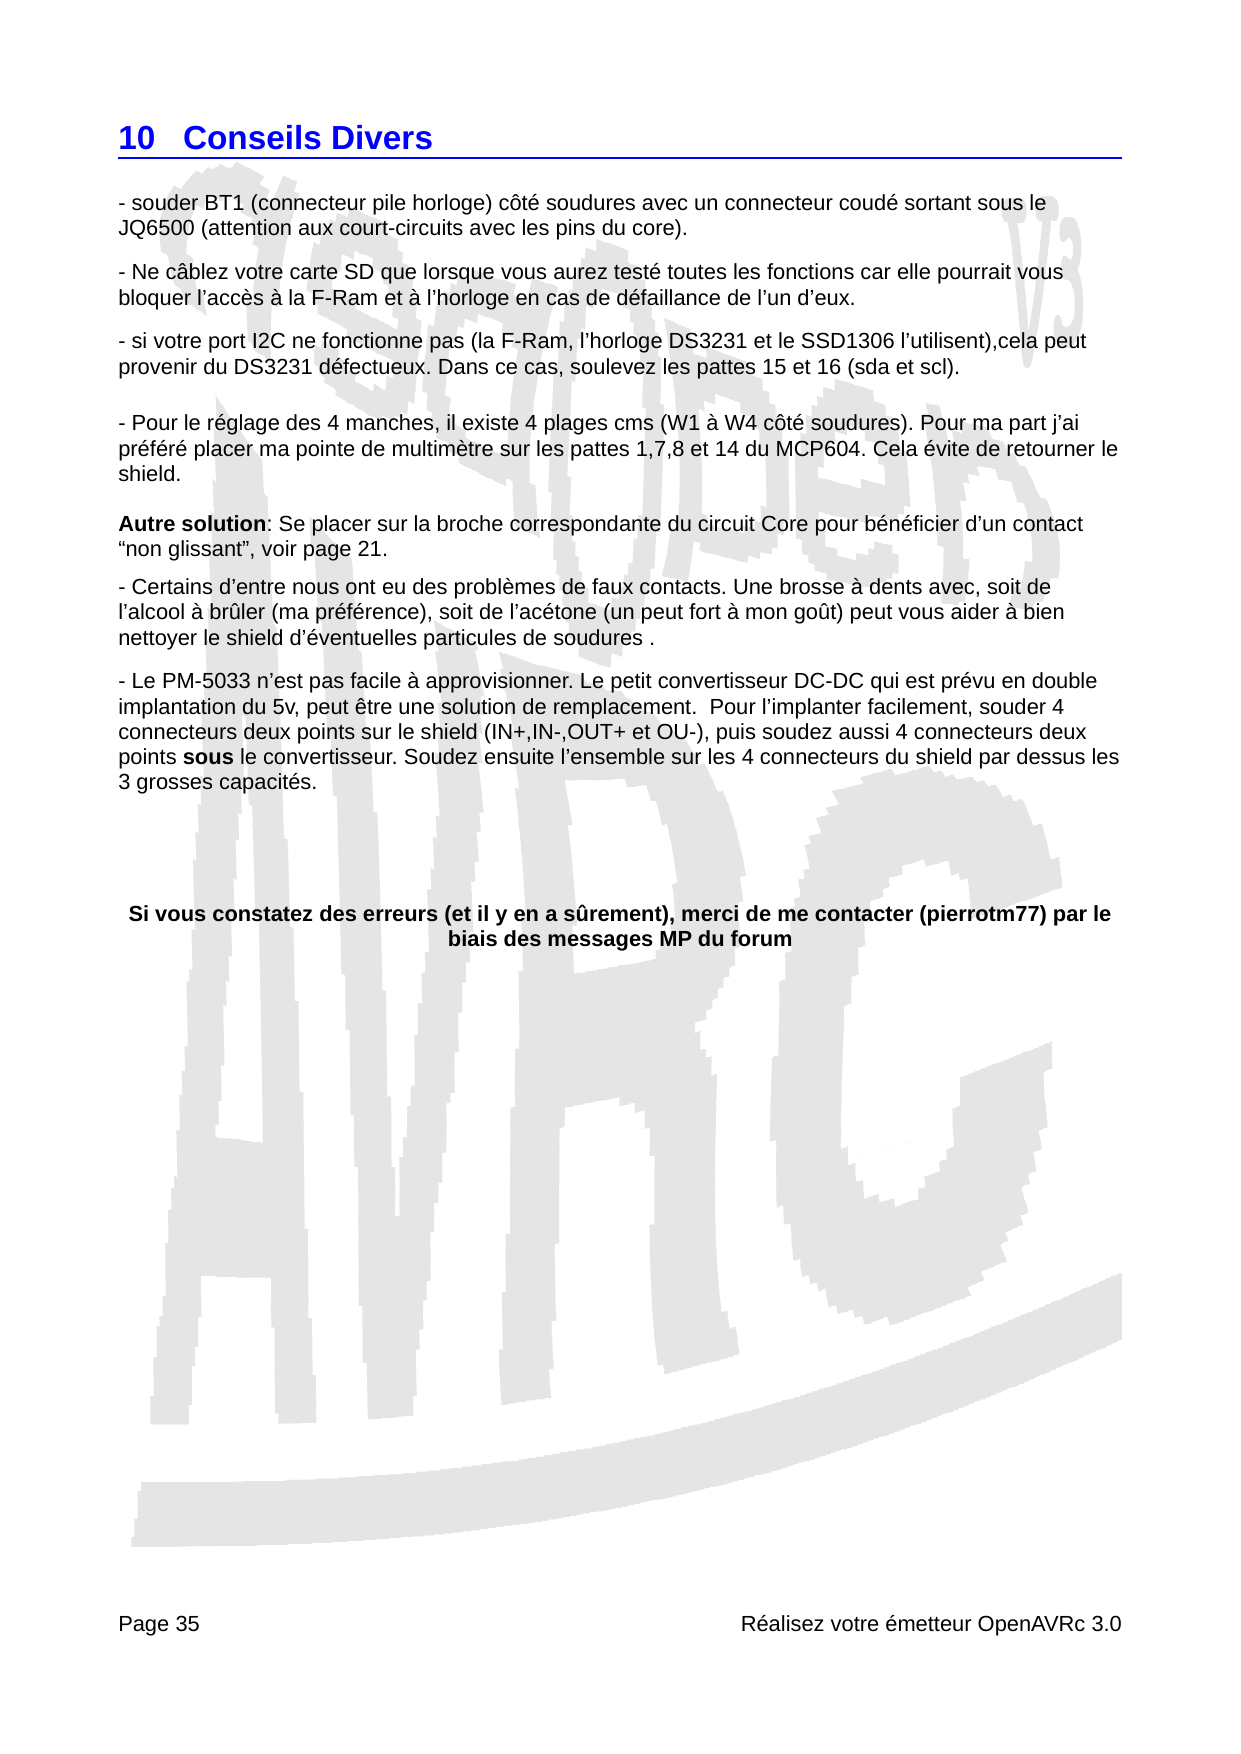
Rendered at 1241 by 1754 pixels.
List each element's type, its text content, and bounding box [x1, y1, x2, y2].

subtitle 10 Conseils Divers [118, 118, 1122, 157]
text Autre solution: Se placer sur la broche correspondante du circuit Core pour bénéficier d’un contact “non glissant”, voir page 21. [118, 511, 1122, 561]
text - souder BT1 (connecteur pile horloge) côté soudures avec un connecteur coudé sortant sous le JQ6500 (attention aux court-circuits avec les pins du core). [118, 190, 1122, 240]
text - Certains d’entre nous ont eu des problèmes de faux contacts. Une brosse à dents avec, soit de l’alcool à brûler (ma préférence), soit de l’acétone (un peut fort à mon goût) peut vous aider à bien nettoyer le shield d’éventuelles particules de soudures . [118, 574, 1122, 649]
text - Ne câblez votre carte SD que lorsque vous aurez testé toutes les fonctions car elle pourrait vous bloquer l’accès à la F-Ram et à l’horloge en cas de défaillance de l’un d’eux. [118, 259, 1122, 309]
text - Le PM-5033 n’est pas facile à approvisionner. Le petit convertisseur DC-DC qui est prévu en double implantation du 5v, peut être une solution de remplacement. Pour l’implanter facilement, souder 4 connecteurs deux points sur le shield (IN+,IN-,OUT+ et OU-), puis soudez aussi 4 connecteurs deux points sous le convertisseur. Soudez ensuite l’ensemble sur les 4 connecteurs du shield par dessus les 3 grosses capacités. [118, 668, 1122, 794]
text - Pour le réglage des 4 manches, il existe 4 plages cms (W1 à W4 côté soudures). Pour ma part j’ai préféré placer ma pointe de multimètre sur les pattes 1,7,8 et 14 du MCP604. Cela évite de retourner le shield. [118, 410, 1122, 486]
text Si vous constatez des erreurs (et il y en a sûrement), merci de me contacter (pierrotm77) par le biais des messages MP du forum [118, 901, 1122, 951]
text - si votre port I2C ne fonctionne pas (la F-Ram, l’horloge DS3231 et le SSD1306 l’utilisent),cela peut provenir du DS3231 défectueux. Dans ce cas, soulevez les pattes 15 et 16 (sda et scl). [118, 328, 1122, 379]
